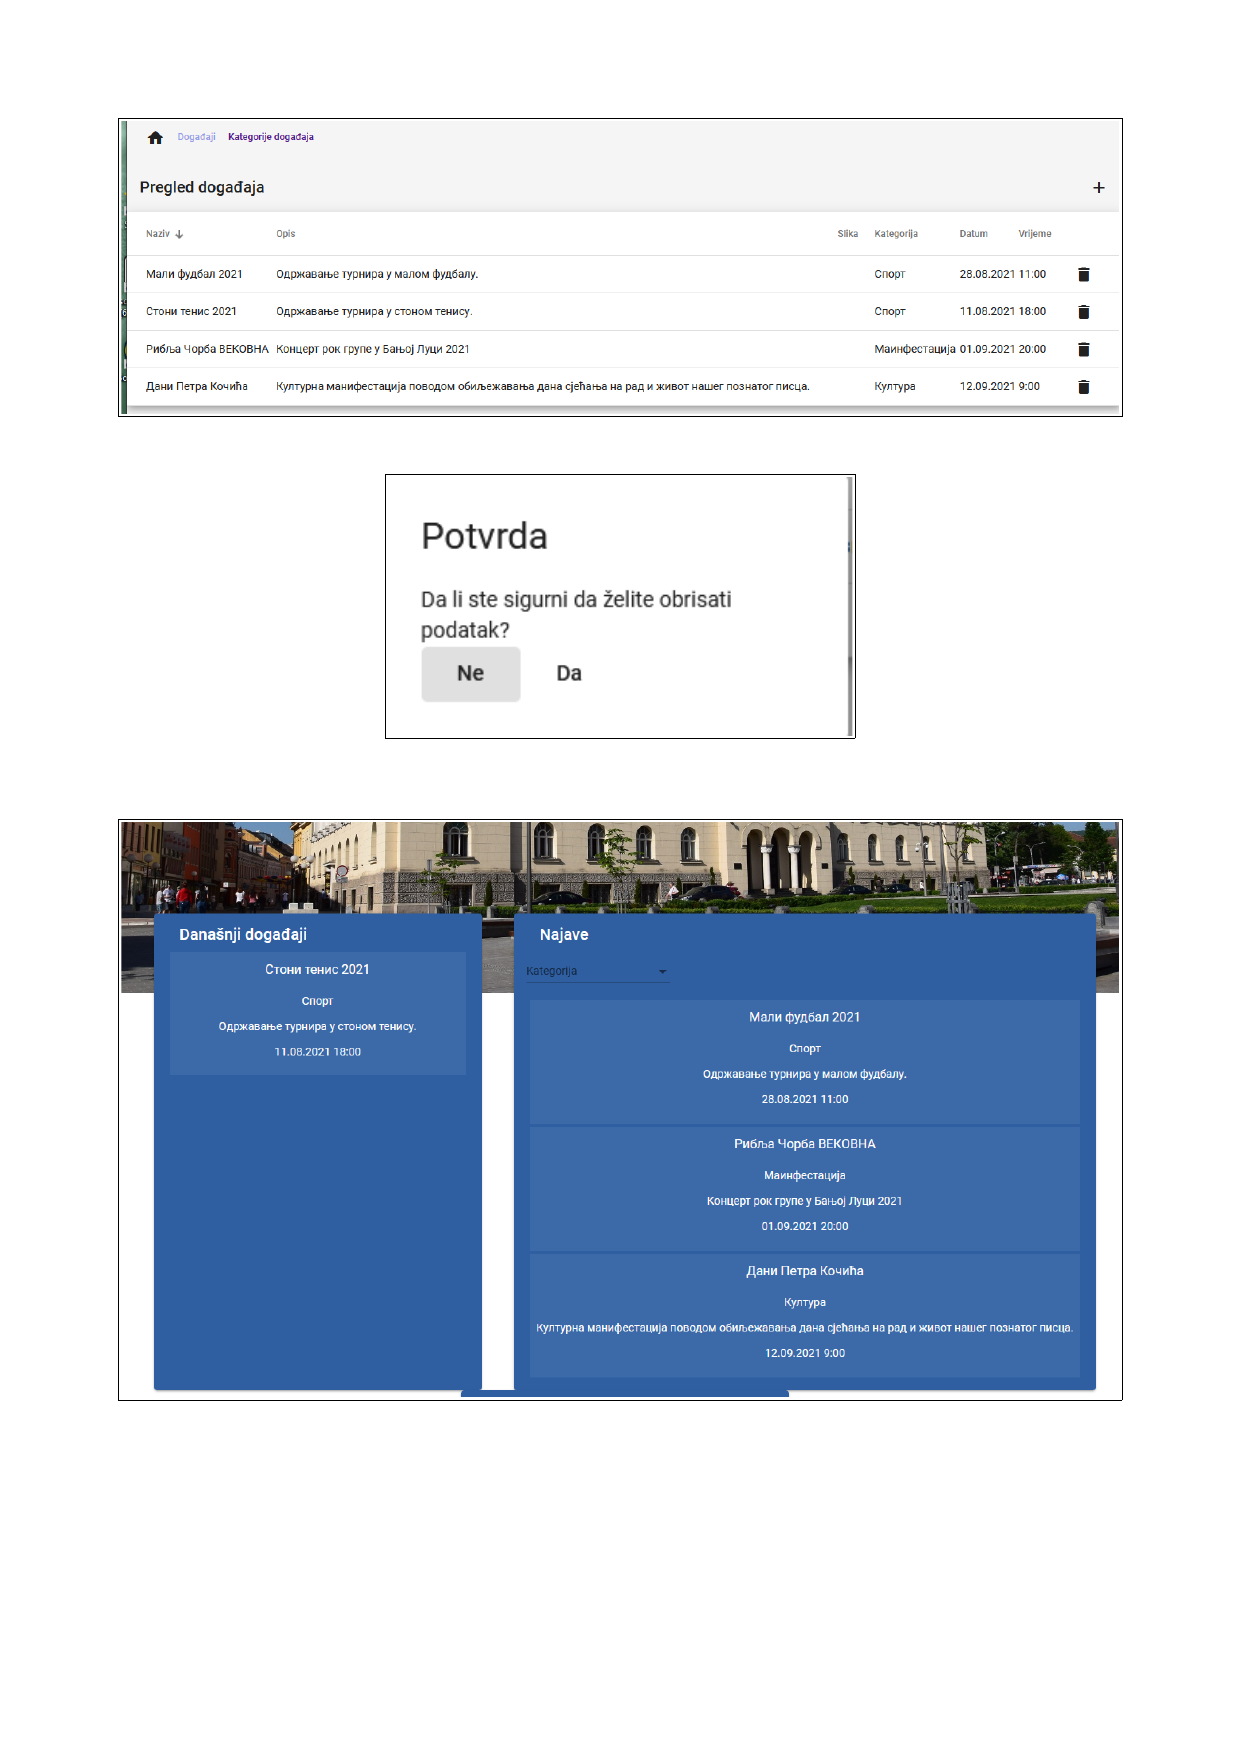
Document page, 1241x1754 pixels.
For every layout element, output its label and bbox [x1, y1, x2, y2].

picture [388, 477, 853, 736]
picture [121, 822, 1119, 1397]
picture [121, 121, 1119, 414]
